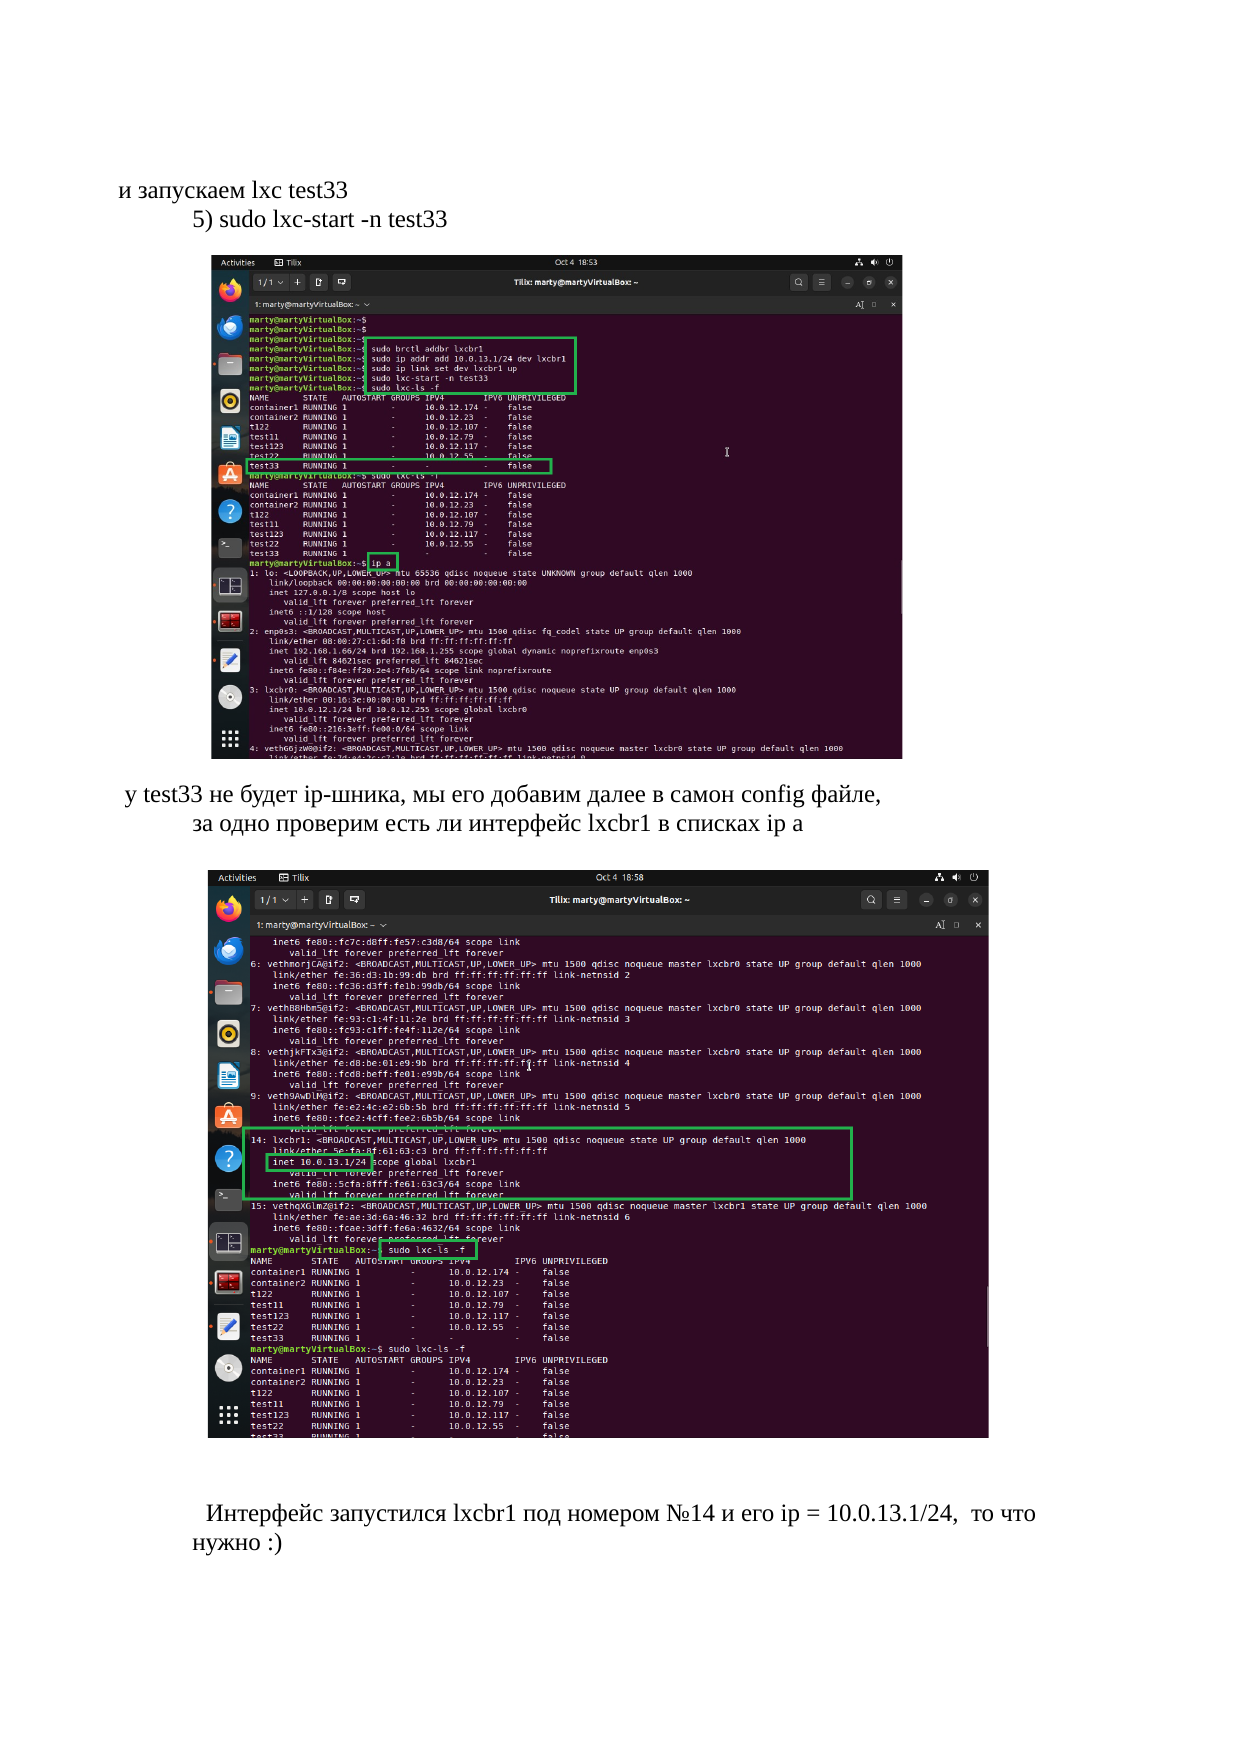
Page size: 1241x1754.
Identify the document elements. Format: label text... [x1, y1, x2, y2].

text 5) sudo lxc-start -n test33 [118, 204, 1122, 233]
text за одно проверим есть ли интерфейс lxcbr1 в списках ip a [118, 808, 1122, 837]
text у test33 не будет ip-шника, мы его добавим далее в самон config файле, [118, 779, 1122, 808]
picture [211, 255, 903, 759]
picture [207, 870, 989, 1438]
text и запускаем lxc test33 [118, 176, 1122, 204]
text Интерфейс запустился lxcbr1 под номером №14 и его ip = 10.0.13.1/24, то что нужно :) [118, 1498, 1122, 1556]
